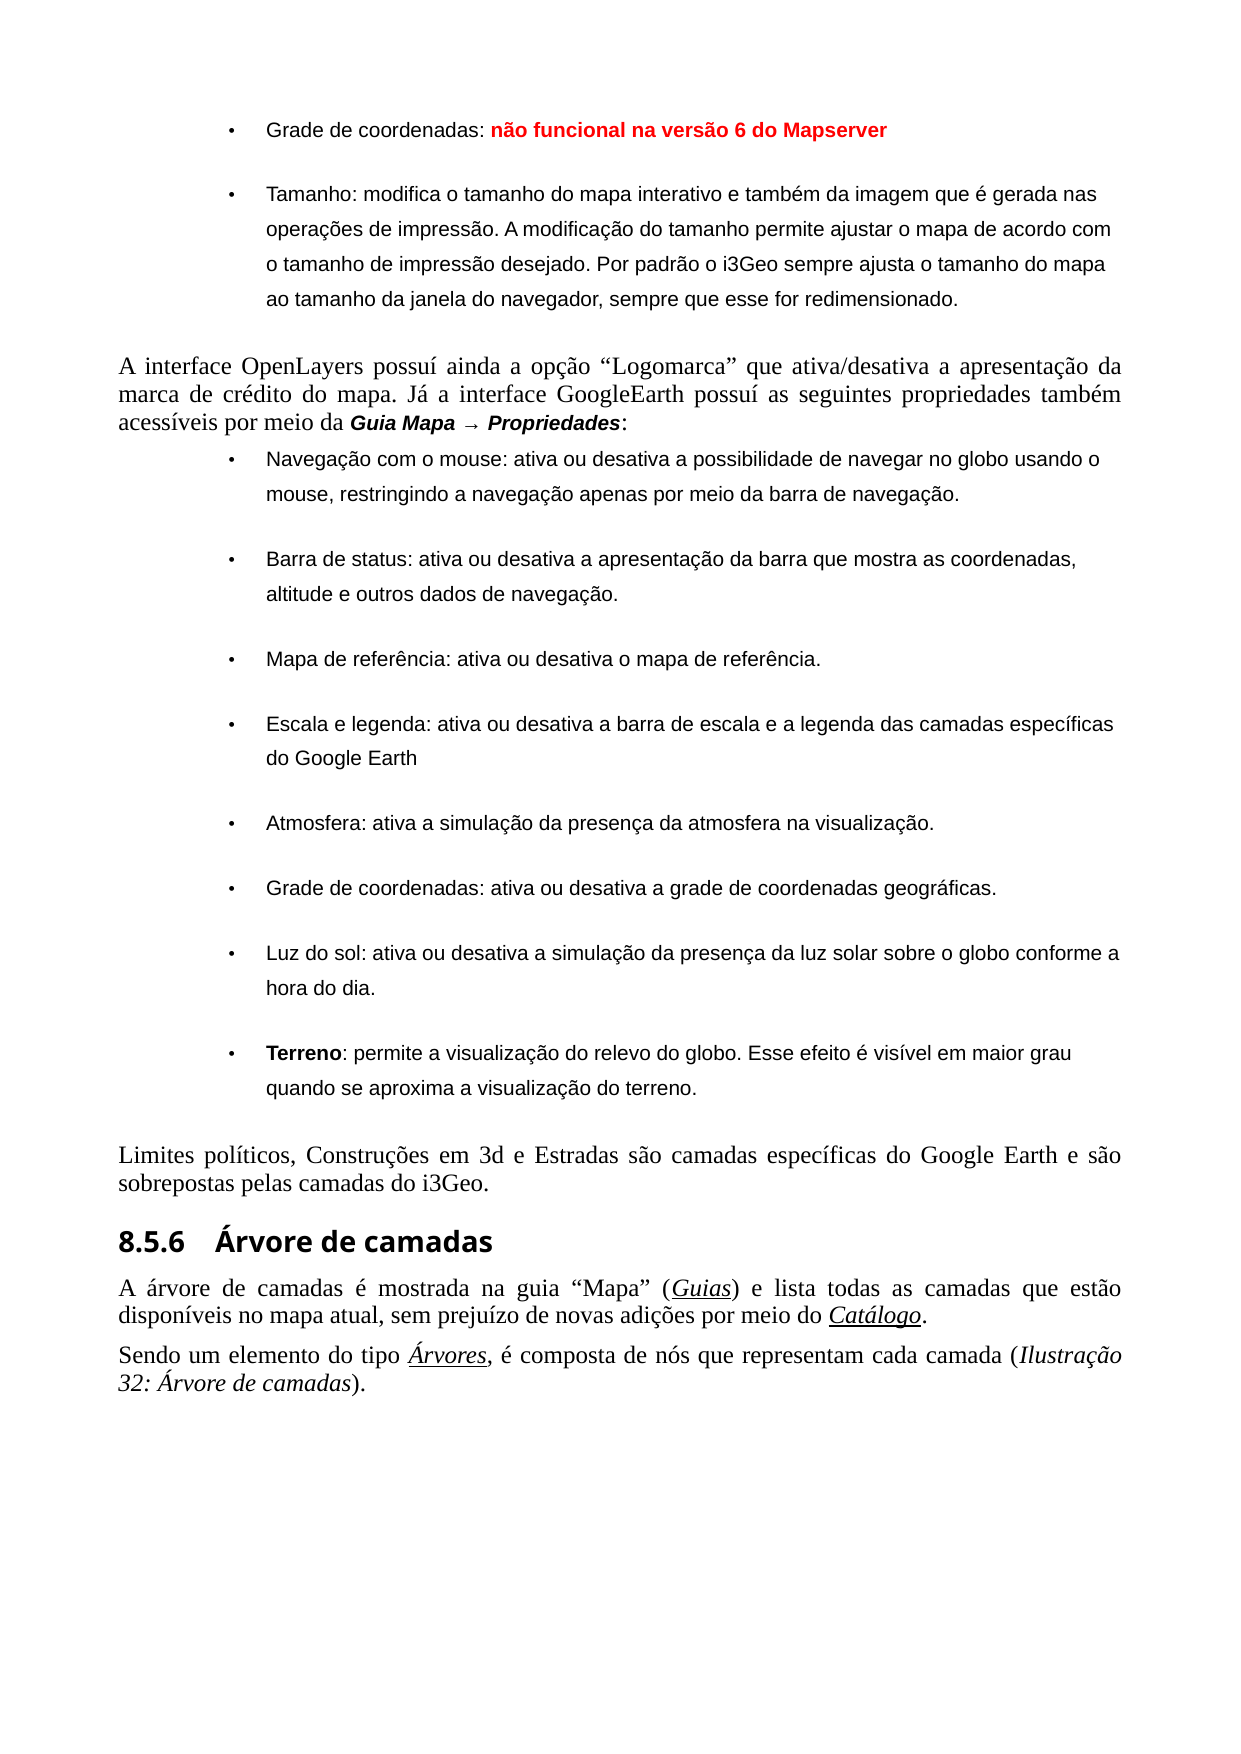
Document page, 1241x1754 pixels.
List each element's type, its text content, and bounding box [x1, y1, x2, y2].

list Grade de coordenadas: ativa ou desativa a grade de coordenadas geográficas. [228, 877, 1122, 900]
text Limites políticos, Construções em 3d e Estradas são camadas específicas do Google Earth e são sobrepostas pelas camadas do i3Geo. [118, 1141, 1122, 1196]
list Grade de coordenadas: não funcional na versão 6 do Mapserver [228, 118, 1122, 141]
list Mapa de referência: ativa ou desativa o mapa de referência. [228, 647, 1122, 671]
list Terreno: permite a visualização do relevo do globo. Esse efeito é visível em maior grau quando se aproxima a visualização do terreno. [228, 1041, 1122, 1099]
text A árvore de camadas é mostrada na guia “Mapa” (Guias) e lista todas as camadas que estão disponíveis no mapa atual, sem prejuízo de novas adições por meio do Catálogo. [118, 1274, 1122, 1329]
list Barra de status: ativa ou desativa a apresentação da barra que mostra as coordenadas, altitude e outros dados de navegação. [228, 548, 1122, 606]
list Atmosfera: ativa a simulação da presença da atmosfera na visualização. [228, 812, 1122, 835]
list Navegação com o mouse: ativa ou desativa a possibilidade de navegar no globo usando o mouse, restringindo a navegação apenas por meio da barra de navegação. [228, 448, 1122, 506]
list Luz do sol: ativa ou desativa a simulação da presença da luz solar sobre o globo conforme a hora do dia. [228, 942, 1122, 1000]
text A interface OpenLayers possuí ainda a opção “Logomarca” que ativa/desativa a apresentação da marca de crédito do mapa. Já a interface GoogleEarth possuí as seguintes propriedades também acessíveis por meio da Guia Mapa → propriedades: [118, 352, 1122, 435]
list Escala e legenda: ativa ou desativa a barra de escala e a legenda das camadas específicas do Google Earth [228, 712, 1122, 770]
text Sendo um elemento do tipo Árvores, é composta de nós que representam cada camada (Ilustração 32: Árvore de camadas). [118, 1342, 1122, 1397]
subtitle Árvore de camadas [118, 1221, 1122, 1261]
list Tamanho: modifica o tamanho do mapa interativo e também da imagem que é gerada nas operações de impressão. A modificação do tamanho permite ajustar o mapa de acordo com o tamanho de impressão desejado. Por padrão o i3Geo sempre ajusta o tamanho do mapa ao tamanho da janela do navegador, sempre que esse for redimensionado. [228, 183, 1122, 311]
